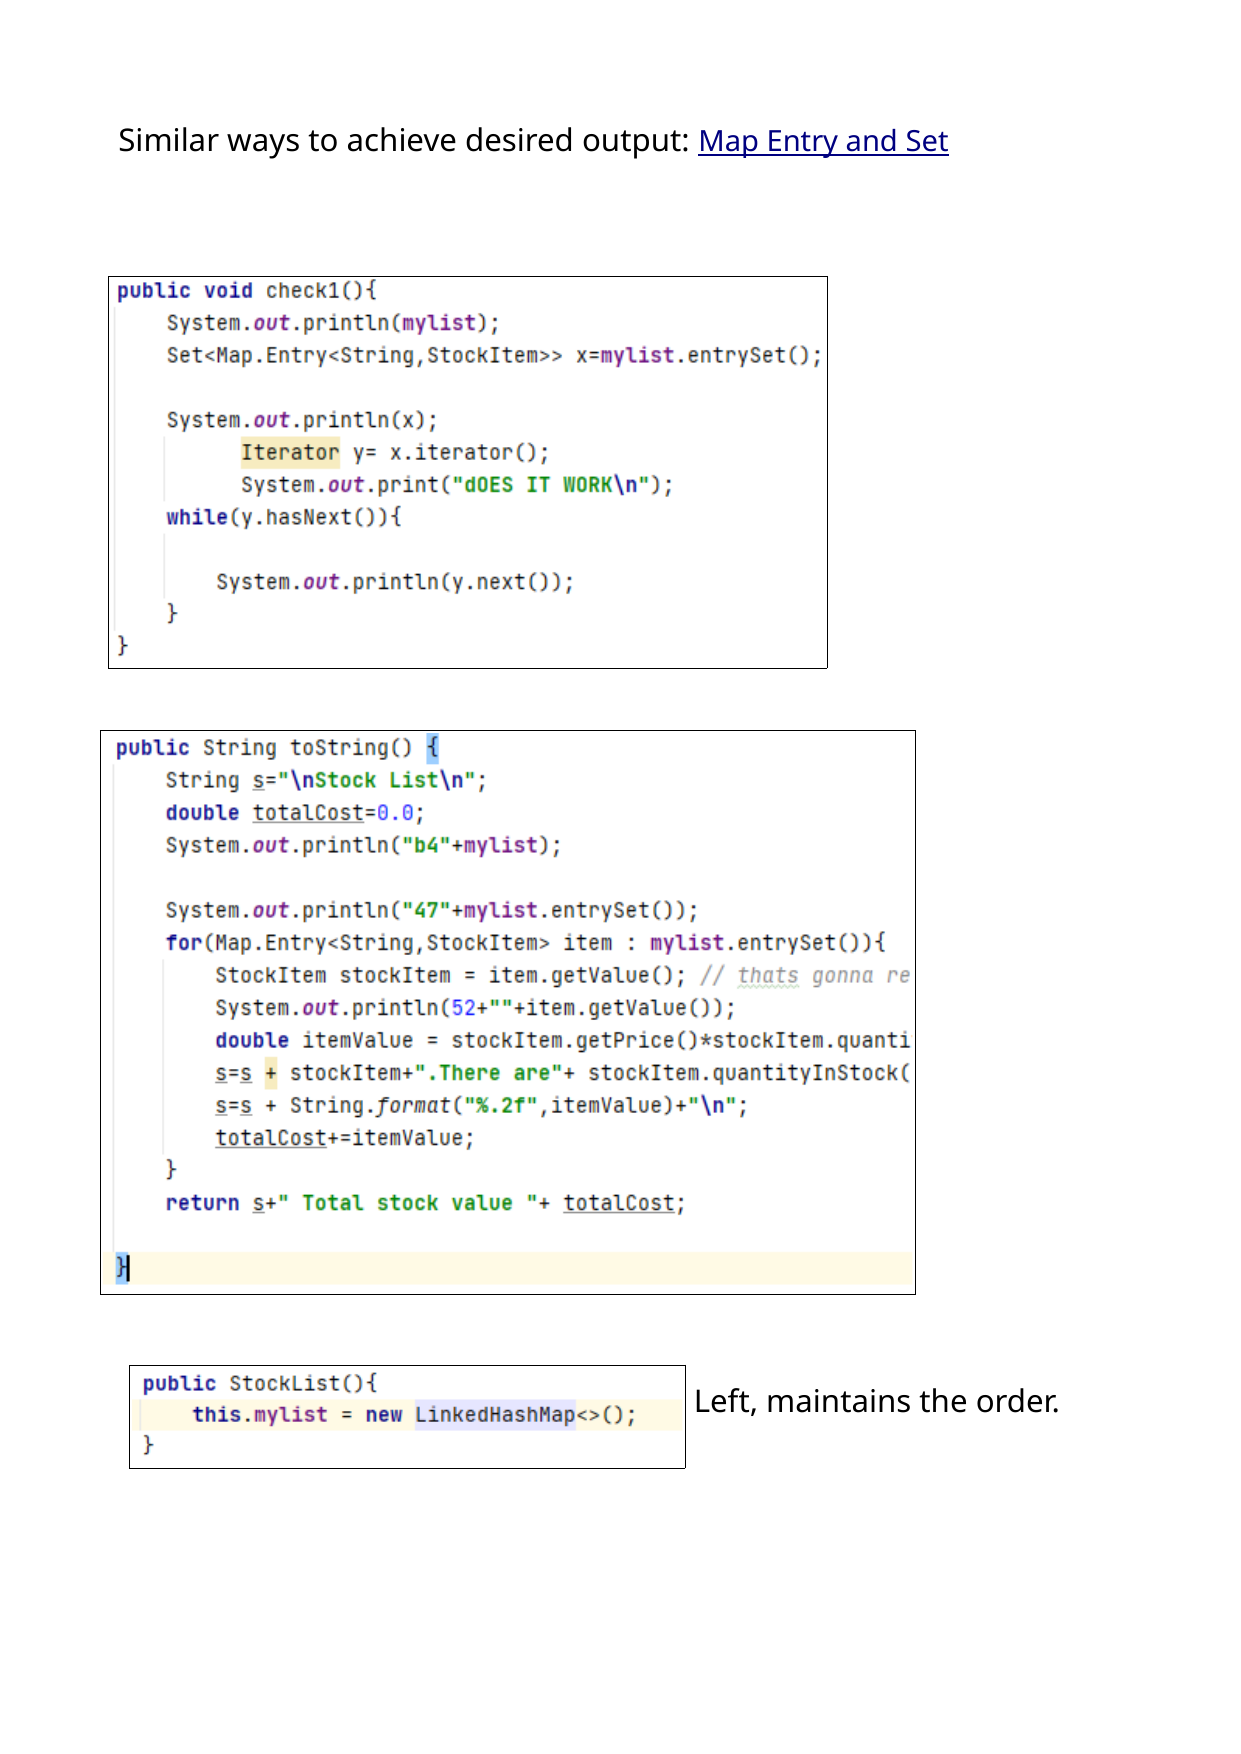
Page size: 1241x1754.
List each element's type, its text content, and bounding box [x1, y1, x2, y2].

picture [132, 1367, 683, 1465]
picture [102, 733, 913, 1291]
text Similar ways to achieve desired output: Map Entry and Set [118, 118, 1122, 161]
picture [111, 278, 824, 665]
text [130, 1366, 685, 1468]
text Left, maintains the order. [686, 1379, 1122, 1422]
